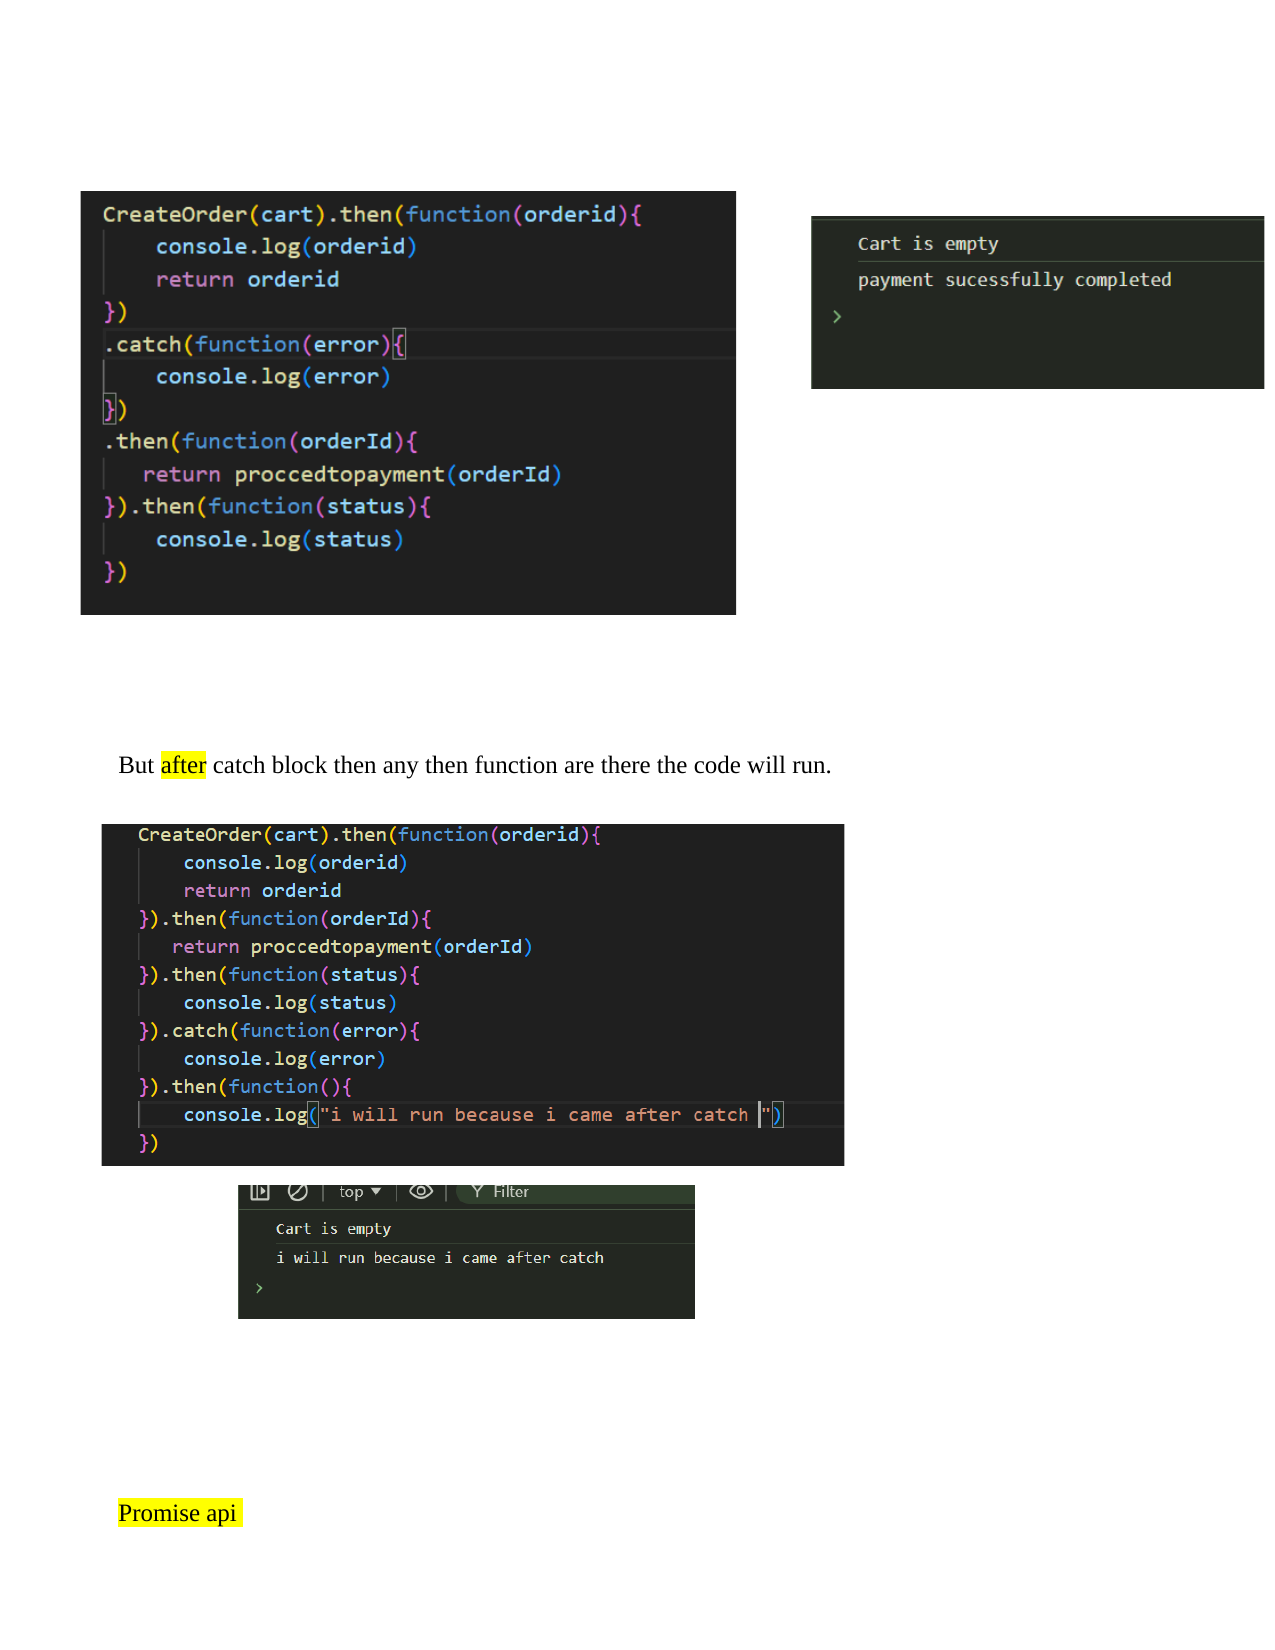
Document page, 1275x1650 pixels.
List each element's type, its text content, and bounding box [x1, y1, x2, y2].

picture [101, 824, 845, 1166]
text But after catch block then any then function are there the code will run. [118, 176, 1157, 779]
picture [80, 191, 737, 615]
picture [198, 1185, 695, 1319]
text Promise api [118, 1498, 1157, 1527]
picture [787, 216, 1265, 389]
